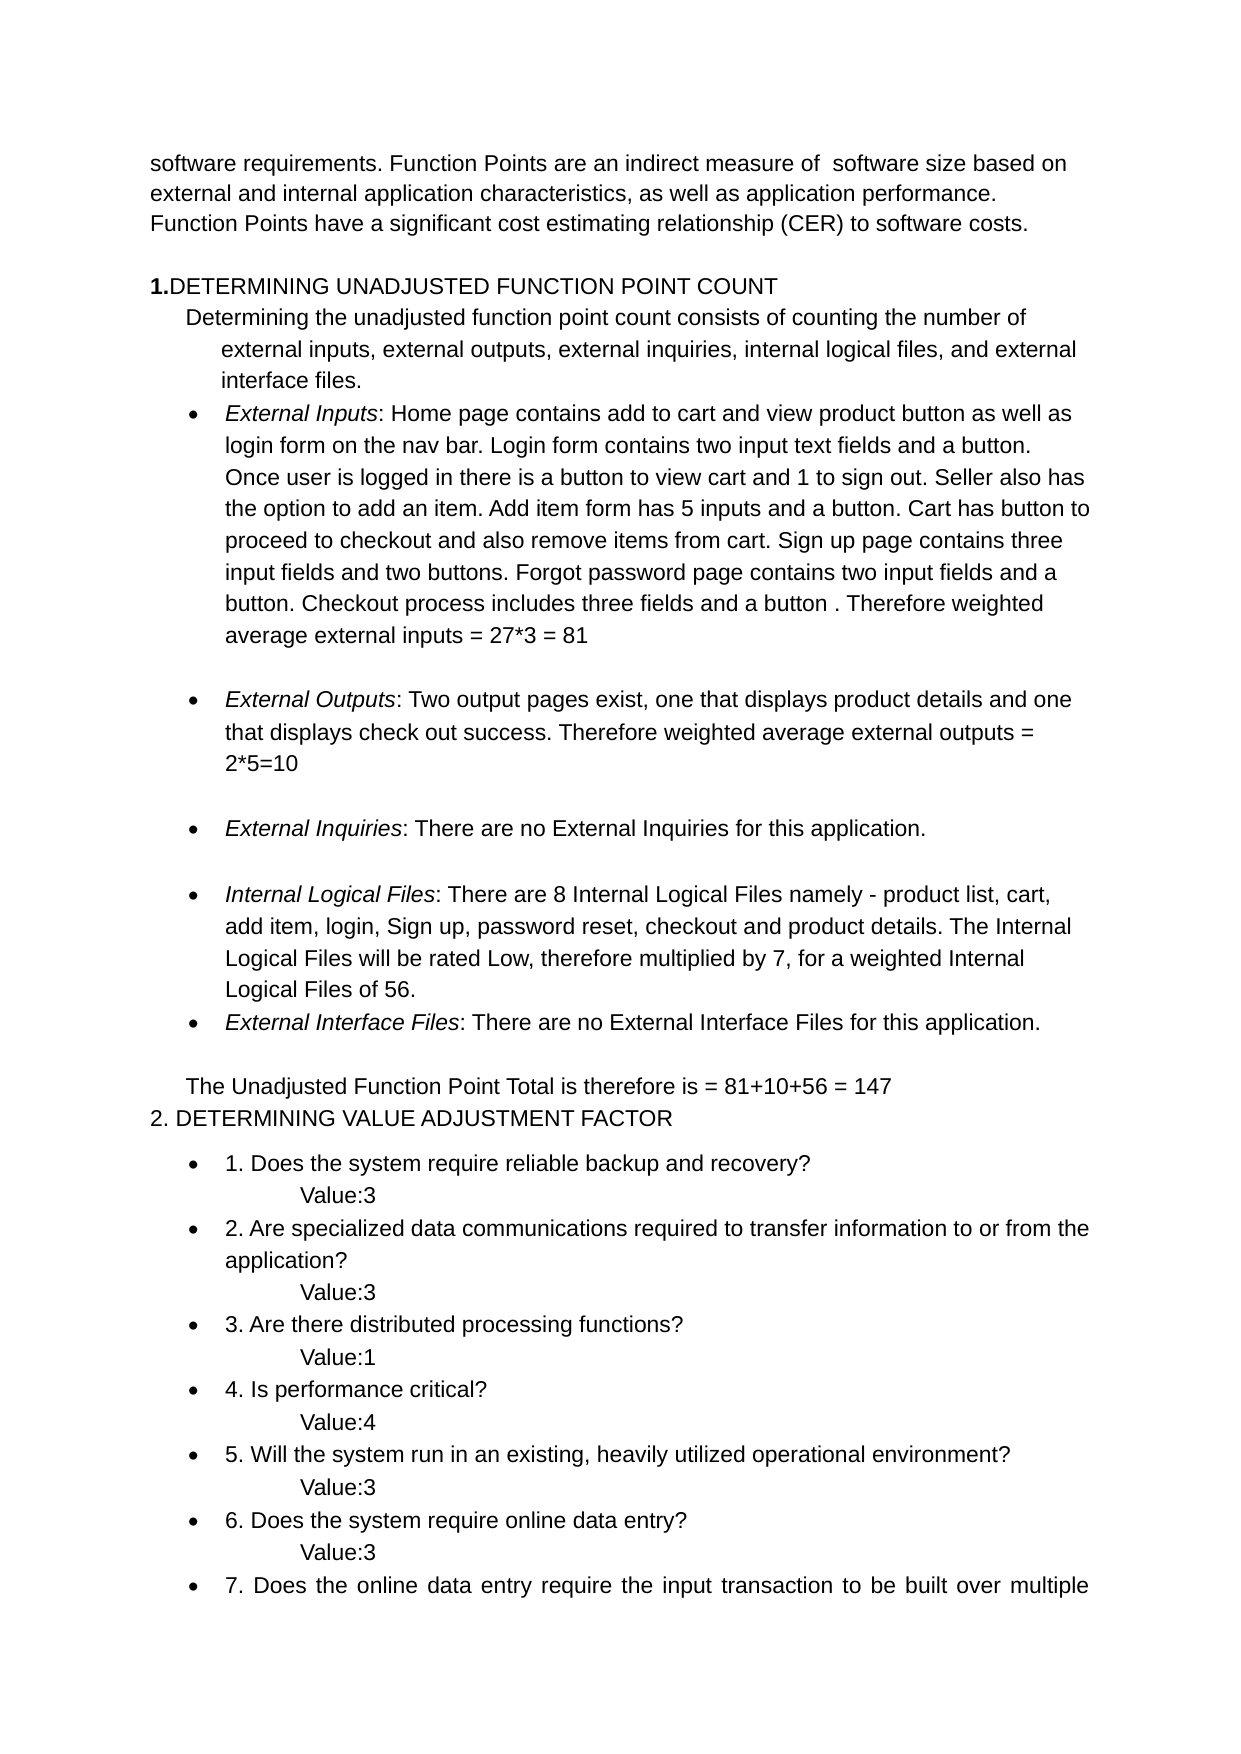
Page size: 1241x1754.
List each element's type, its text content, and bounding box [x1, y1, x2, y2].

text Determining the unadjusted function point count consists of counting the number of external inputs, external outputs, external inquiries, internal logical files, and external interface files. [185, 304, 1090, 394]
list 1. Does the system require reliable backup and recovery? [187, 1149, 1090, 1177]
list External Inputs: Home page contains add to cart and view product button as well as login form on the nav bar. Login form contains two input text fields and a button. Once user is logged in there is a button to view cart and 1 to sign out. Seller also has the option to add an item. Add item form has 5 inputs and a button. Cart has button to proceed to checkout and also remove items from cart. Sign up page contains three input fields and two buttons. Forgot password page contains two input fields and a button. Checkout process includes three fields and a button . Therefore weighted average external inputs = 27*3 = 81 [187, 399, 1090, 648]
list 3. Are there distributed processing functions? [187, 1310, 1090, 1338]
text Value:3 [300, 1474, 1090, 1501]
text 2. DETERMINING VALUE ADJUSTMENT FACTOR [150, 1105, 1092, 1131]
list 4. Is performance critical? [187, 1376, 1090, 1403]
list External Interface Files: There are no External Interface Files for this application. [187, 1008, 1090, 1036]
text Value:3 [300, 1279, 1090, 1305]
text software requirements. Function Points are an indirect measure of software size based on external and internal application characteristics, as well as application performance. Function Points have a significant cost estimating relationship (CER) to software costs. [150, 150, 1090, 237]
list Internal Logical Files: There are 8 Internal Logical Files namely - product list, cart, add item, login, Sign up, password reset, checkout and product details. The Internal Logical Files will be rated Low, therefore multiplied by 7, for a weighted Internal Logical Files of 56. [187, 880, 1090, 1002]
list 7. Does the online data entry require the input transaction to be built over multiple [187, 1571, 1090, 1599]
list External Inquiries: There are no External Inquiries for this application. [187, 814, 1090, 842]
list 6. Does the system require online data entry? [187, 1506, 1090, 1534]
text Value:3 [300, 1539, 1090, 1566]
text Value:4 [300, 1409, 1090, 1435]
text Value:3 [300, 1182, 1090, 1209]
text The Unadjusted Function Point Total is therefore is = 81+10+56 = 147 [185, 1073, 1090, 1100]
list 5. Will the system run in an existing, heavily utilized operational environment? [187, 1441, 1090, 1469]
list External Outputs: Two output pages exist, one that displays product details and one that displays check out success. Therefore weighted average external outputs = 2*5=10 [187, 685, 1090, 777]
list 2. Are specialized data communications required to transfer information to or from the application? [187, 1214, 1090, 1274]
text 1.DETERMINING UNADJUSTED FUNCTION POINT COUNT [150, 273, 1092, 299]
text Value:1 [300, 1344, 1090, 1370]
